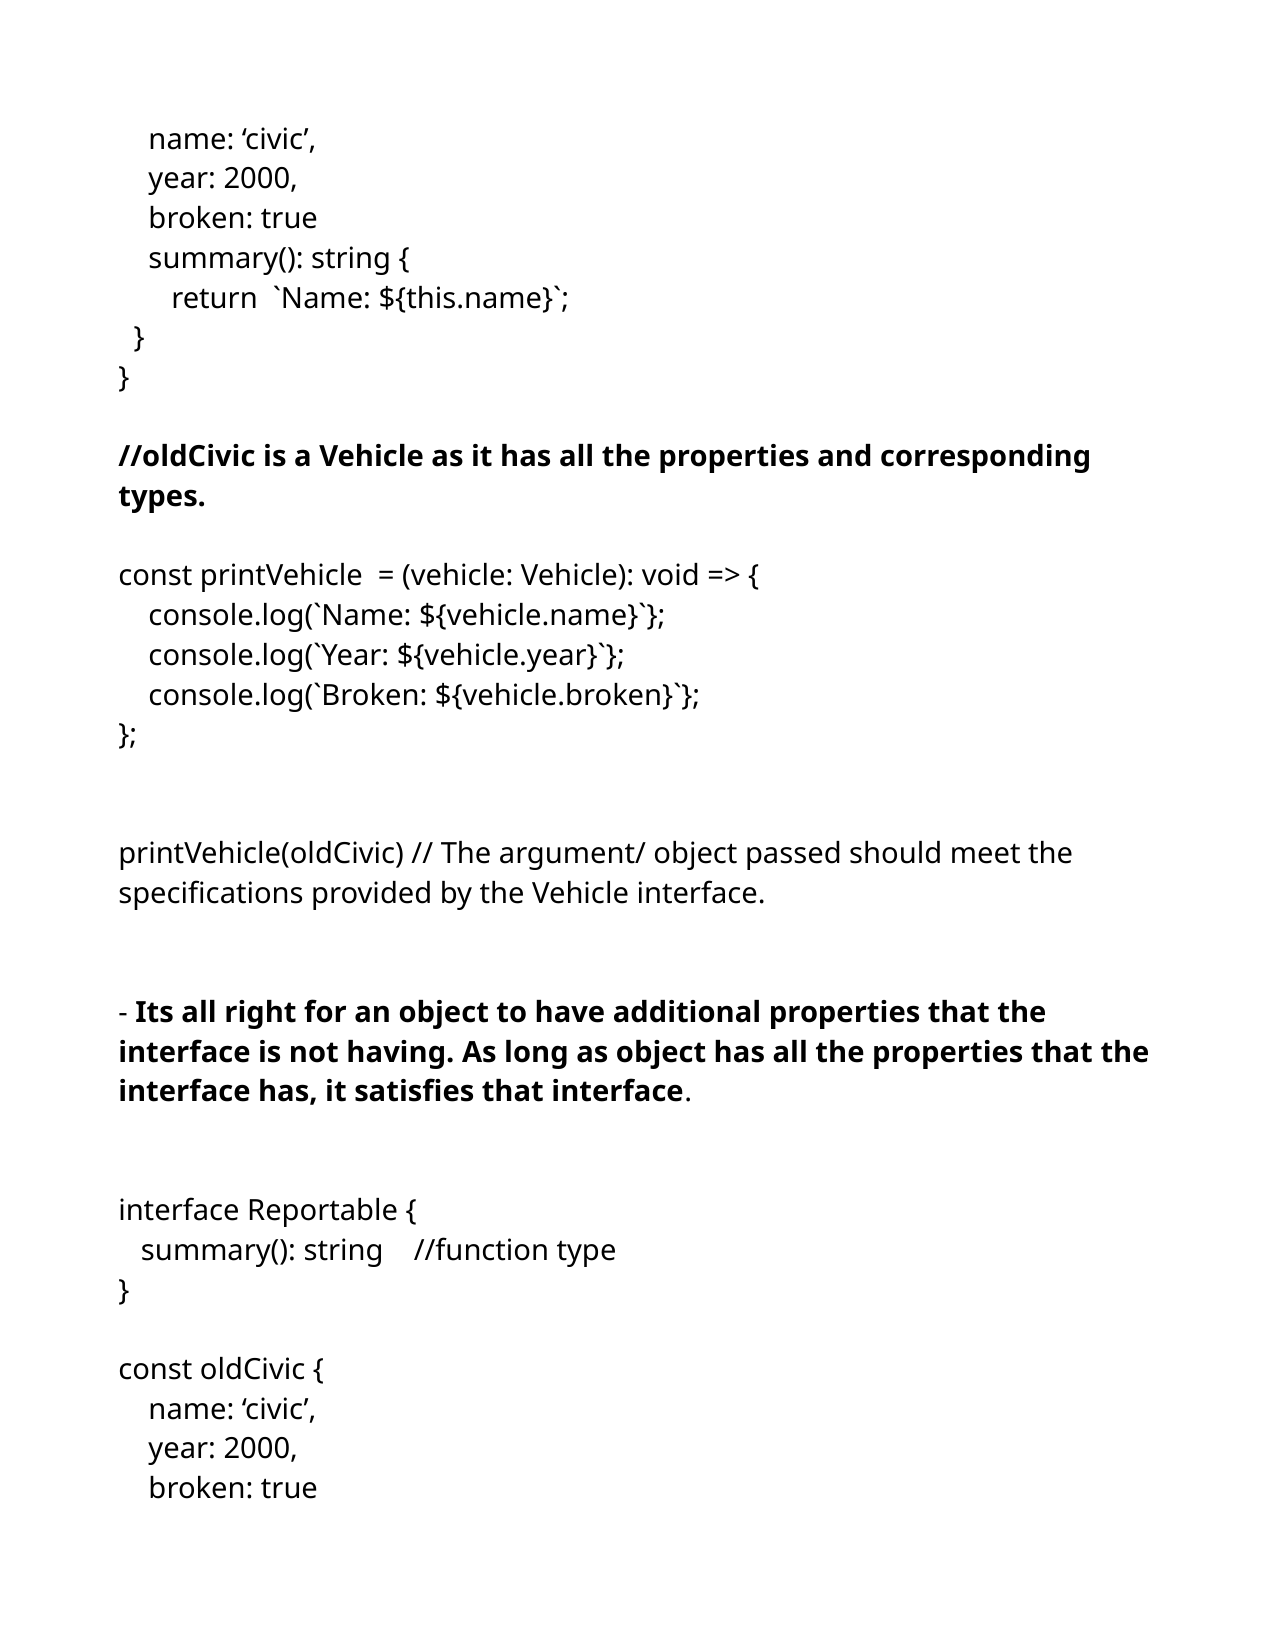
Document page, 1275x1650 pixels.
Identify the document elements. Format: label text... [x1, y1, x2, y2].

text } [118, 317, 1157, 356]
text broken: true [118, 1467, 1157, 1507]
text console.log(`Name: ${vehicle.name}`}; [118, 594, 1157, 634]
text broken: true [118, 197, 1157, 237]
text year: 2000, [118, 158, 1157, 197]
text name: ‘civic’, [118, 118, 1157, 158]
text interface Reportable { [118, 1190, 1157, 1229]
text year: 2000, [118, 1428, 1157, 1467]
text - Its all right for an object to have additional properties that the interface is not having. As long as object has all the properties that the interface has, it satisfies that interface. [118, 991, 1157, 1110]
text summary(): string { [118, 237, 1157, 277]
text summary(): string //function type [118, 1229, 1157, 1269]
text console.log(`Year: ${vehicle.year}`}; [118, 634, 1157, 674]
text } [118, 1269, 1157, 1309]
text printVehicle(oldCivic) // The argument/ object passed should meet the specifications provided by the Vehicle interface. [118, 832, 1157, 912]
text const printVehicle = (vehicle: Vehicle): void => { [118, 555, 1157, 594]
text } [118, 356, 1157, 396]
text return `Name: ${this.name}`; [118, 277, 1157, 317]
text name: ‘civic’, [118, 1388, 1157, 1428]
text //oldCivic is a Vehicle as it has all the properties and corresponding types. [118, 436, 1157, 515]
text const oldCivic { [118, 1348, 1157, 1388]
text }; [118, 713, 1157, 753]
text console.log(`Broken: ${vehicle.broken}`}; [118, 674, 1157, 713]
